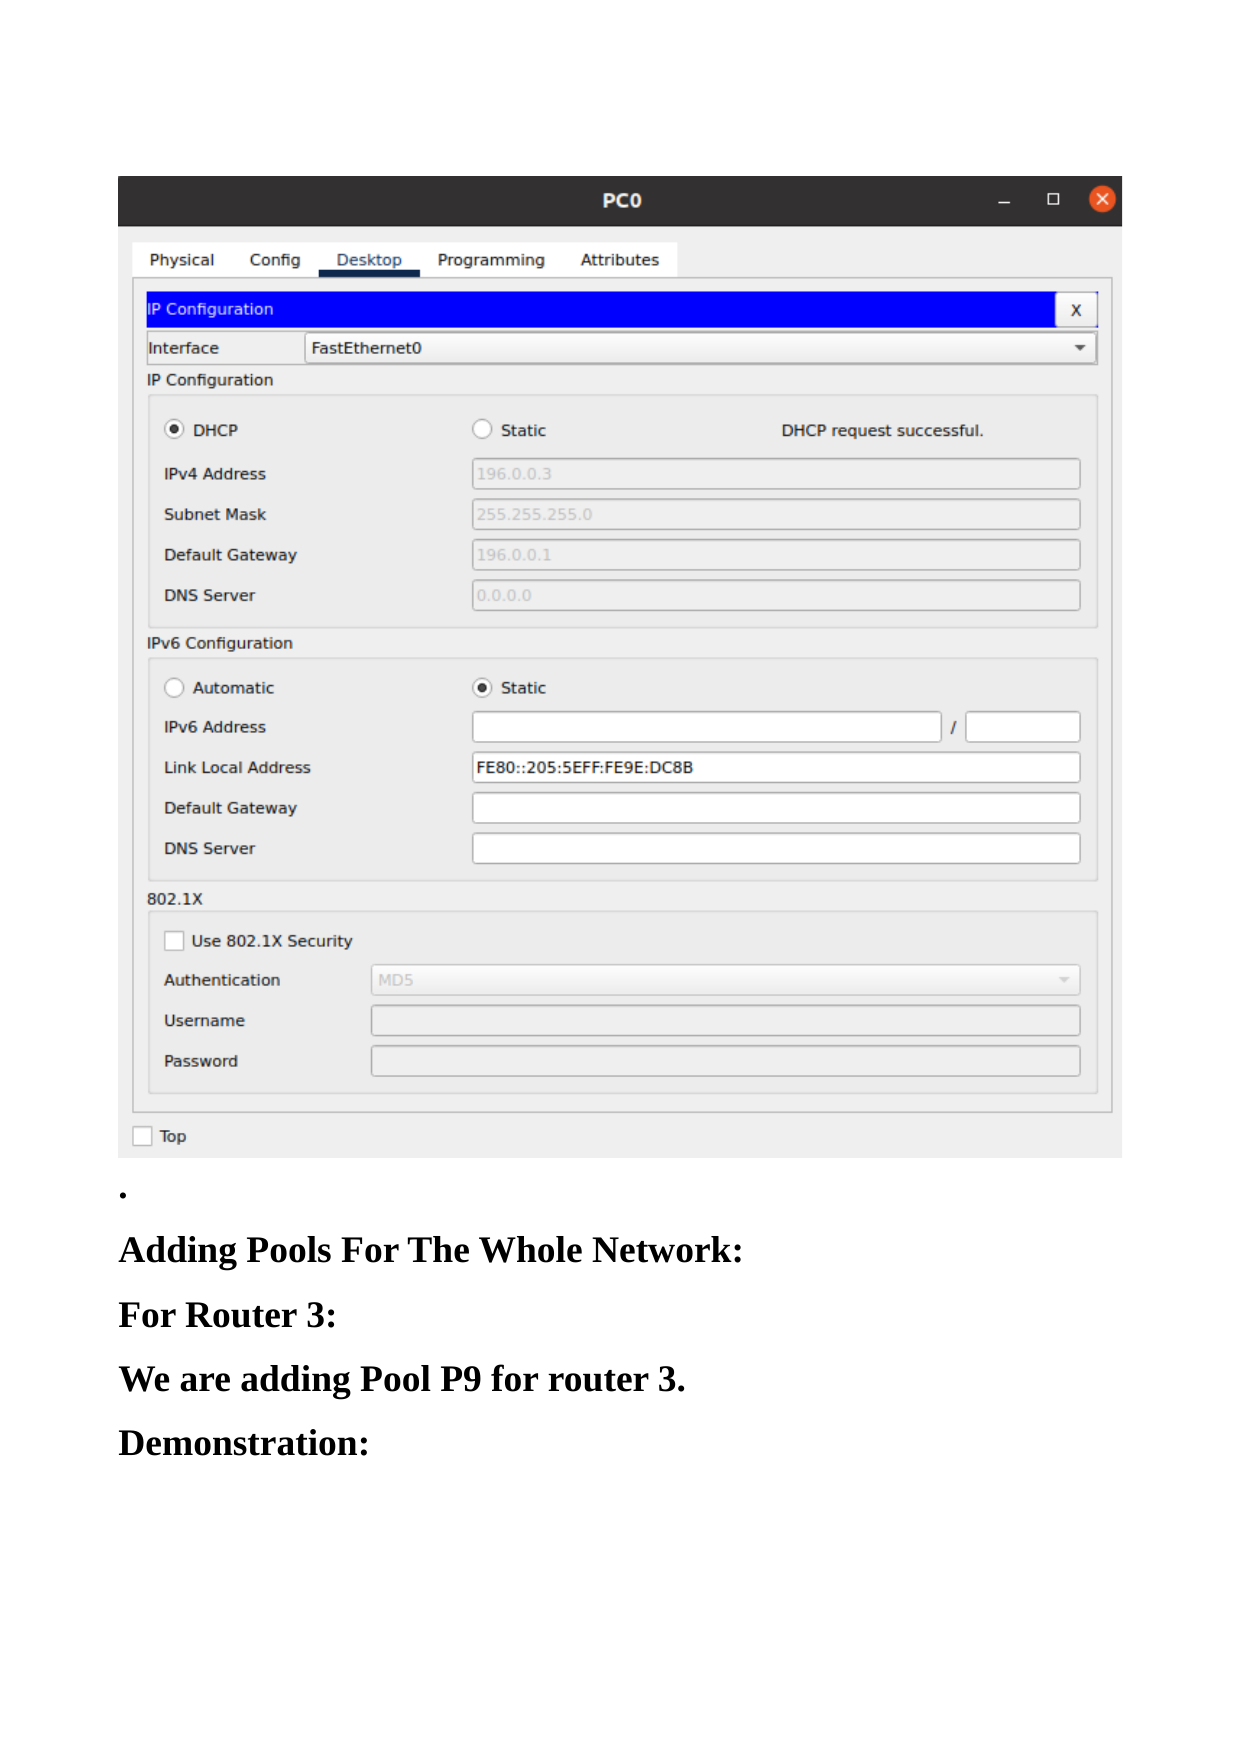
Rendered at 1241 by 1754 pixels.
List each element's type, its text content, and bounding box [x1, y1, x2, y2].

text . [118, 1158, 1122, 1207]
text For Router 3: [118, 1292, 1122, 1335]
text Adding Pools For The Whole Network: [118, 1228, 1122, 1271]
picture [118, 176, 1123, 1158]
text We are adding Pool P9 for router 3. [118, 1356, 1122, 1399]
text Demonstration: [118, 1420, 1122, 1463]
